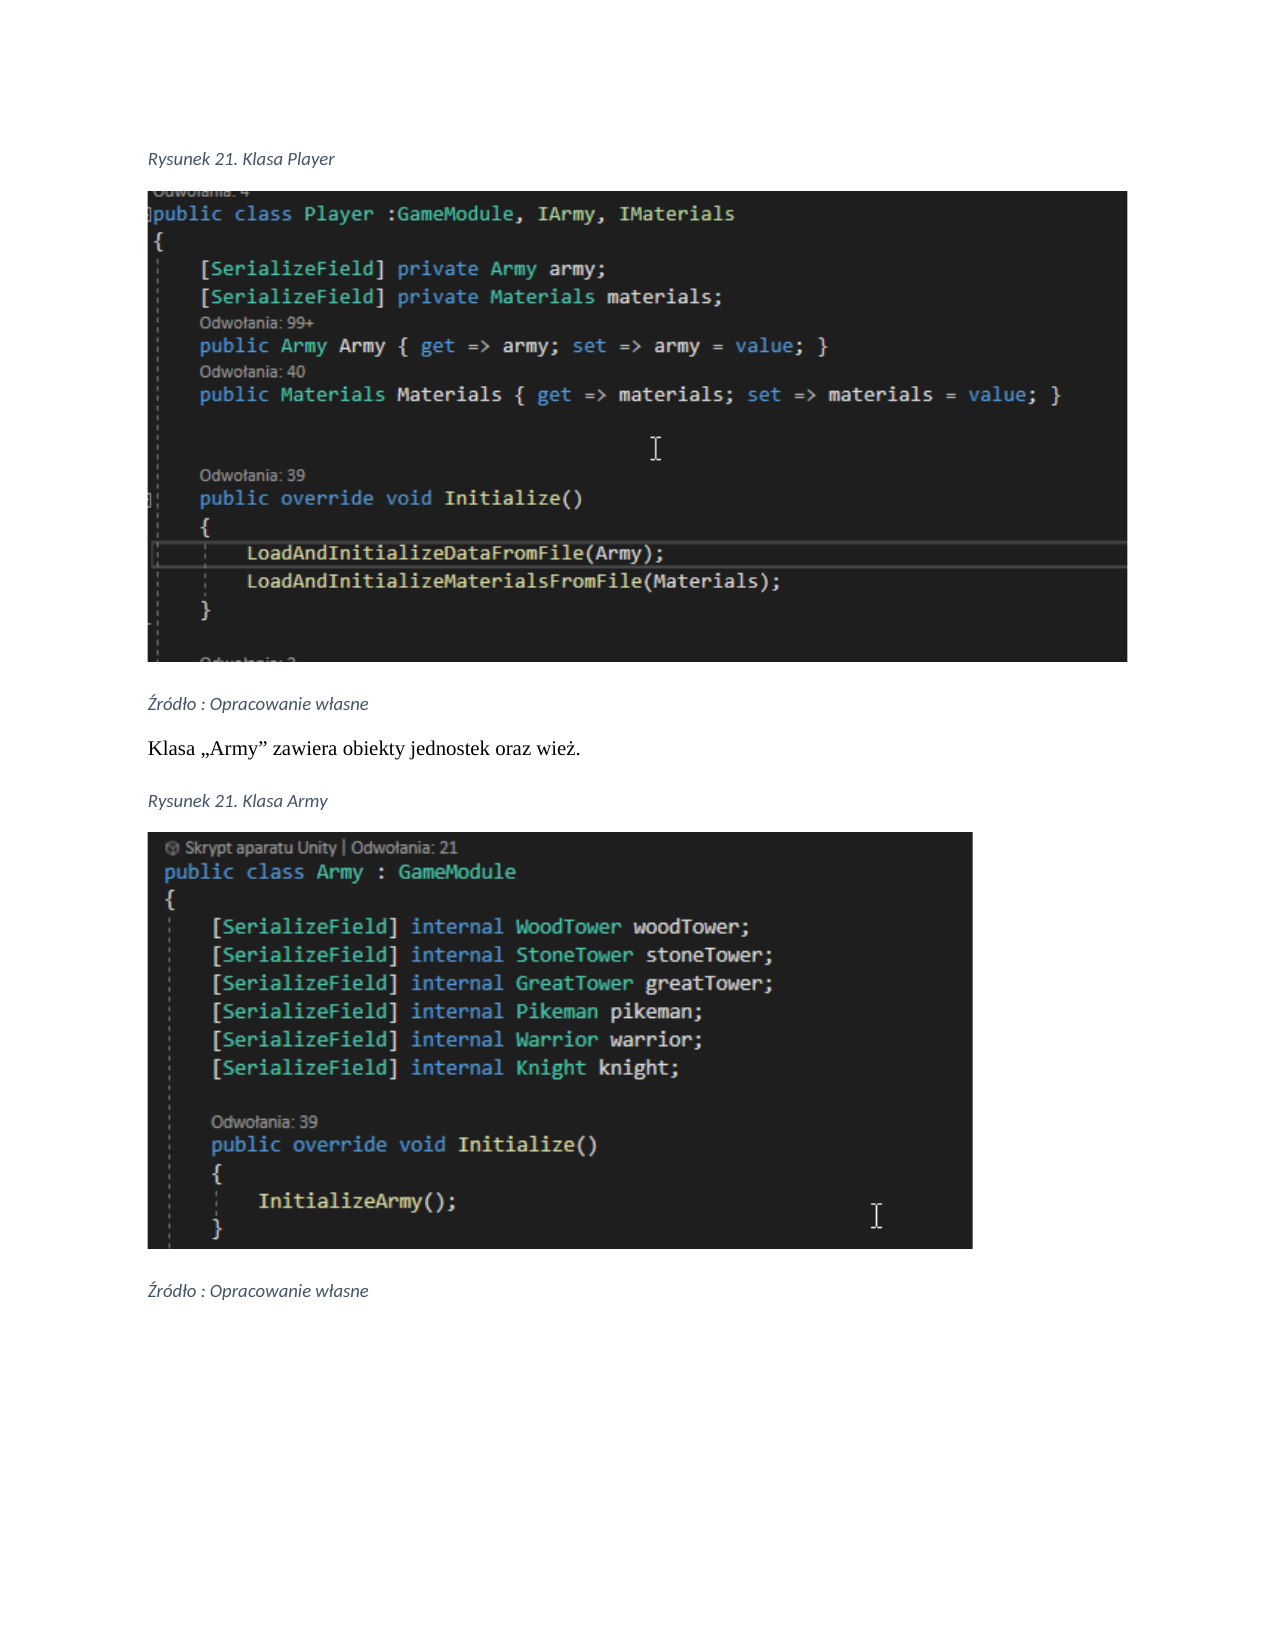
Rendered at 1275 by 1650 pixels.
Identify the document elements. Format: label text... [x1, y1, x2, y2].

text Źródło : Opracowanie własne [148, 693, 1127, 716]
text Klasa „Army” zawiera obiekty jednostek oraz wież. [148, 736, 1127, 760]
text Rysunek 21. Klasa Player [148, 148, 1127, 171]
text Rysunek 21. Klasa Army [148, 789, 1127, 812]
text Źródło : Opracowanie własne [148, 1279, 1127, 1302]
